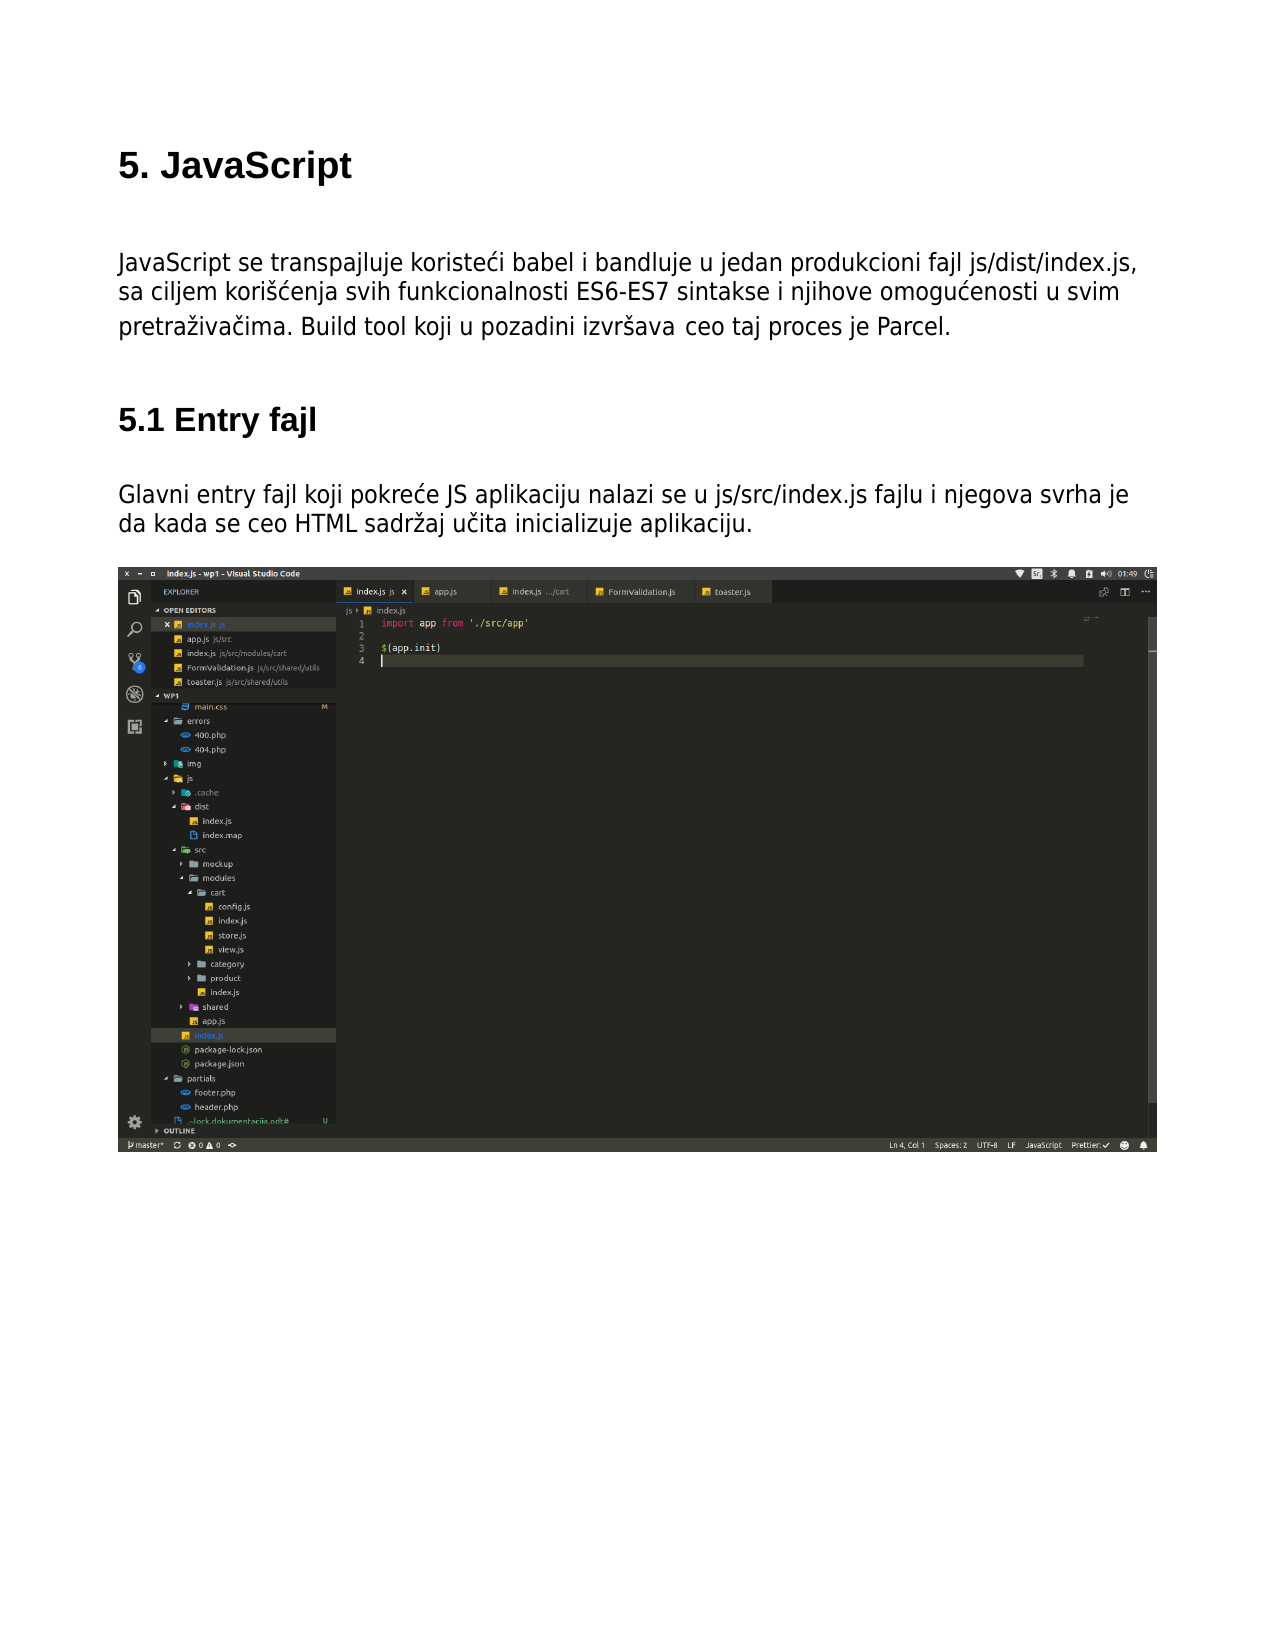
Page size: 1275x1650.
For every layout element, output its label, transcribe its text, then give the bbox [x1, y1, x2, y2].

subtitle 5.1 Entry fajl [118, 400, 1157, 438]
text JavaScript se transpajluje koristeći babel i bandluje u jedan produkcioni fajl js/dist/index.js, sa ciljem korišćenja svih funkcionalnosti ES6-ES7 sintakse i njihove omogućenosti u svim pretraživačima. Build tool koji u pozadini izvršava ceo taj proces je Parcel. [118, 248, 1157, 342]
text Glavni entry fajl koji pokreće JS aplikaciju nalazi se u js/src/index.js fajlu i njegova svrha je da kada se ceo HTML sadržaj učita inicializuje aplikaciju. [118, 480, 1157, 538]
picture [118, 567, 1157, 1152]
subtitle 5. JavaScript [118, 143, 1157, 187]
